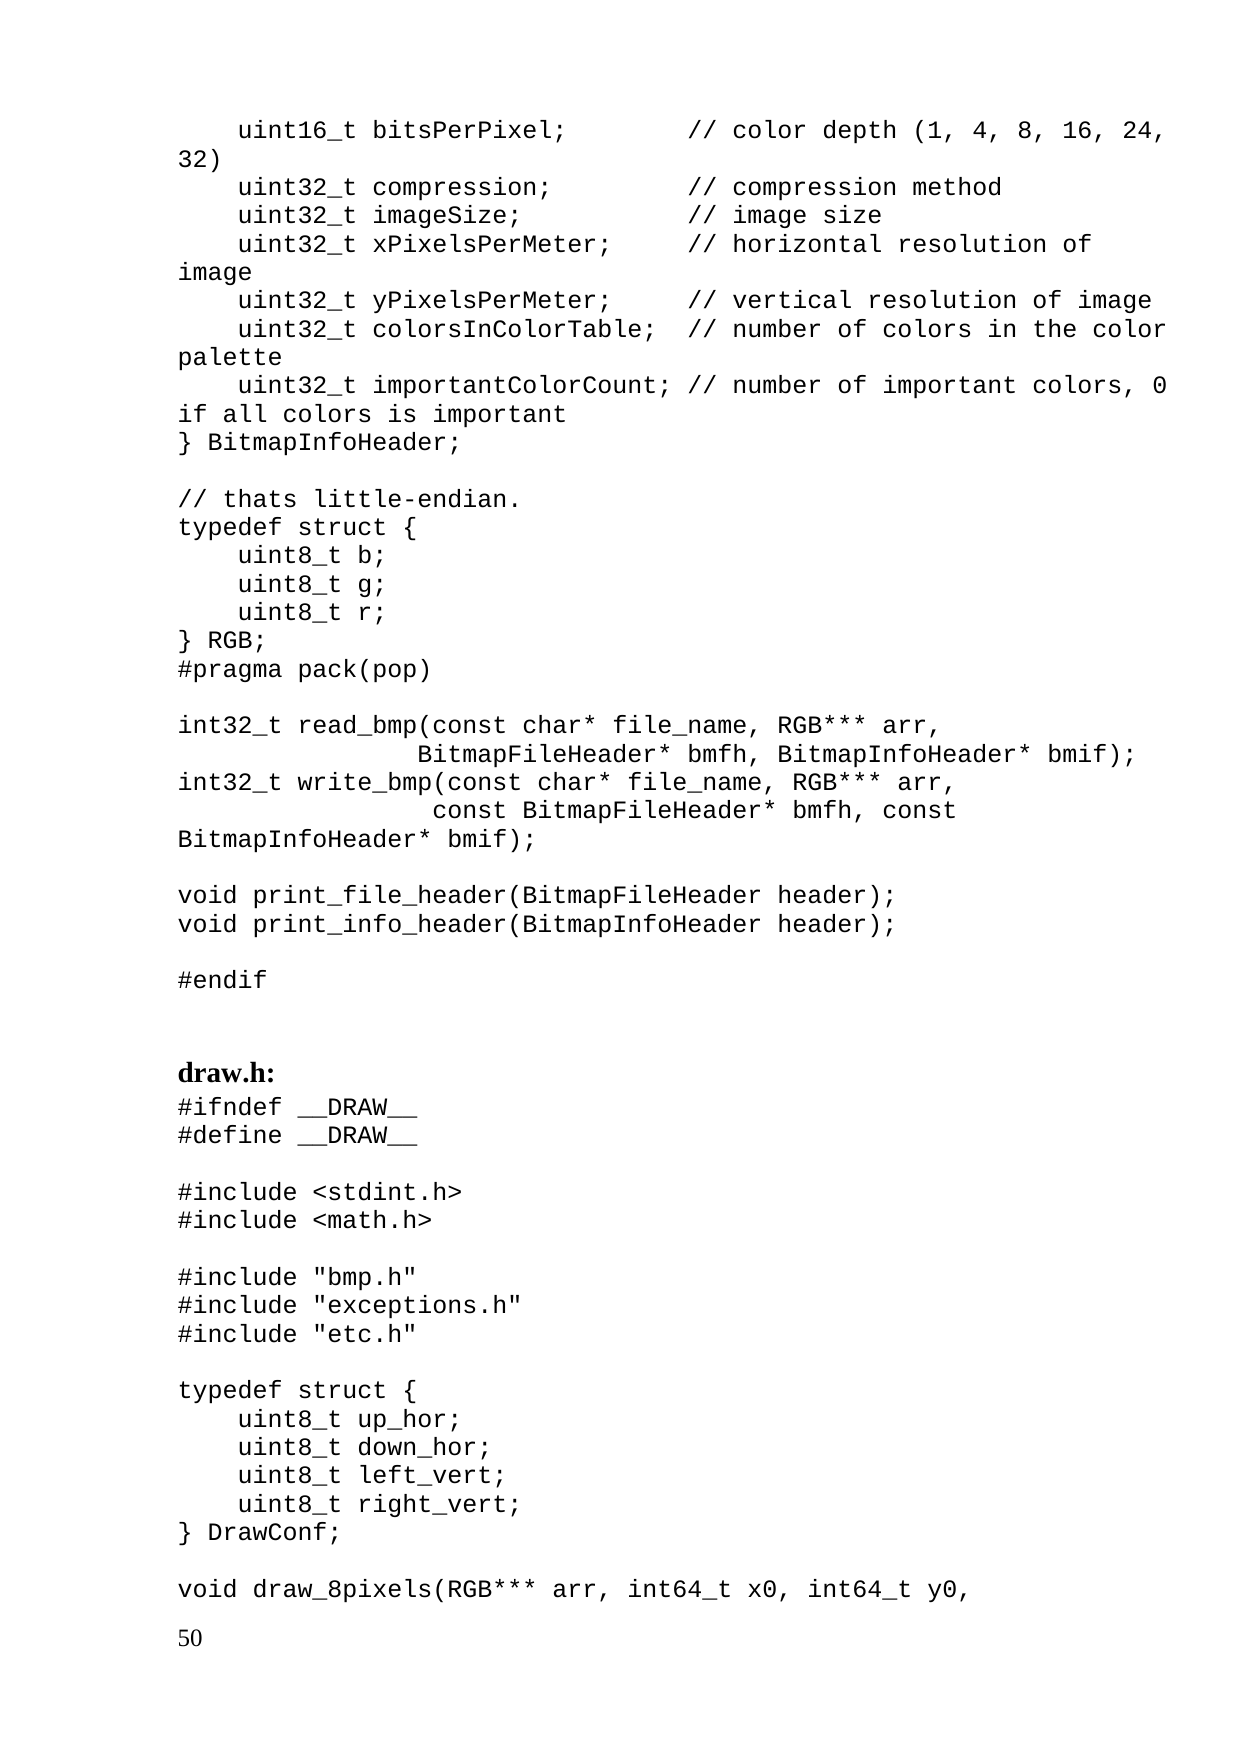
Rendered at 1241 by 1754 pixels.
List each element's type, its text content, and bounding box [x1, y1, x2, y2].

text uint16_t bitsPerPixel; // color depth (1, 4, 8, 16, 24, 32) [177, 118, 1181, 175]
text void draw_8pixels(RGB*** arr, int64_t x0, int64_t y0, [177, 1576, 1181, 1605]
text int32_t write_bmp(const char* file_name, RGB*** arr, [177, 770, 1181, 798]
text BitmapFileHeader* bmfh, BitmapInfoHeader* bmif); [177, 741, 1181, 770]
text #include "exceptions.h" [177, 1293, 1181, 1321]
text uint8_t r; [177, 600, 1181, 628]
text uint8_t b; [177, 543, 1181, 571]
text uint8_t right_vert; [177, 1491, 1181, 1520]
text } DrawConf; [177, 1520, 1181, 1548]
text void print_file_header(BitmapFileHeader header); [177, 883, 1181, 911]
text // thats little-endian. [177, 486, 1181, 515]
text uint32_t yPixelsPerMeter; // vertical resolution of image [177, 288, 1181, 316]
text uint8_t down_hor; [177, 1435, 1181, 1463]
text uint8_t g; [177, 571, 1181, 600]
text void print_info_header(BitmapInfoHeader header); [177, 911, 1181, 940]
text uint8_t up_hor; [177, 1406, 1181, 1435]
text const BitmapFileHeader* bmfh, const BitmapInfoHeader* bmif); [177, 798, 1181, 855]
text #include <math.h> [177, 1208, 1181, 1236]
text uint32_t importantColorCount; // number of important colors, 0 if all colors is important [177, 373, 1181, 430]
text #define __DRAW__ [177, 1123, 1181, 1151]
text #include <stdint.h> [177, 1180, 1181, 1208]
text } RGB; [177, 628, 1181, 656]
subtitle draw.h: [177, 1055, 1181, 1088]
text uint32_t colorsInColorTable; // number of colors in the color palette [177, 316, 1181, 373]
text } BitmapInfoHeader; [177, 430, 1181, 458]
text typedef struct { [177, 1378, 1181, 1406]
text uint32_t compression; // compression method [177, 175, 1181, 203]
text uint8_t left_vert; [177, 1463, 1181, 1491]
text #endif [177, 968, 1181, 996]
text uint32_t xPixelsPerMeter; // horizontal resolution of image [177, 231, 1181, 288]
text #include "etc.h" [177, 1321, 1181, 1350]
text #pragma pack(pop) [177, 656, 1181, 685]
text uint32_t imageSize; // image size [177, 203, 1181, 231]
text #include "bmp.h" [177, 1265, 1181, 1293]
text typedef struct { [177, 515, 1181, 543]
text int32_t read_bmp(const char* file_name, RGB*** arr, [177, 713, 1181, 741]
text #ifndef __DRAW__ [177, 1095, 1181, 1123]
